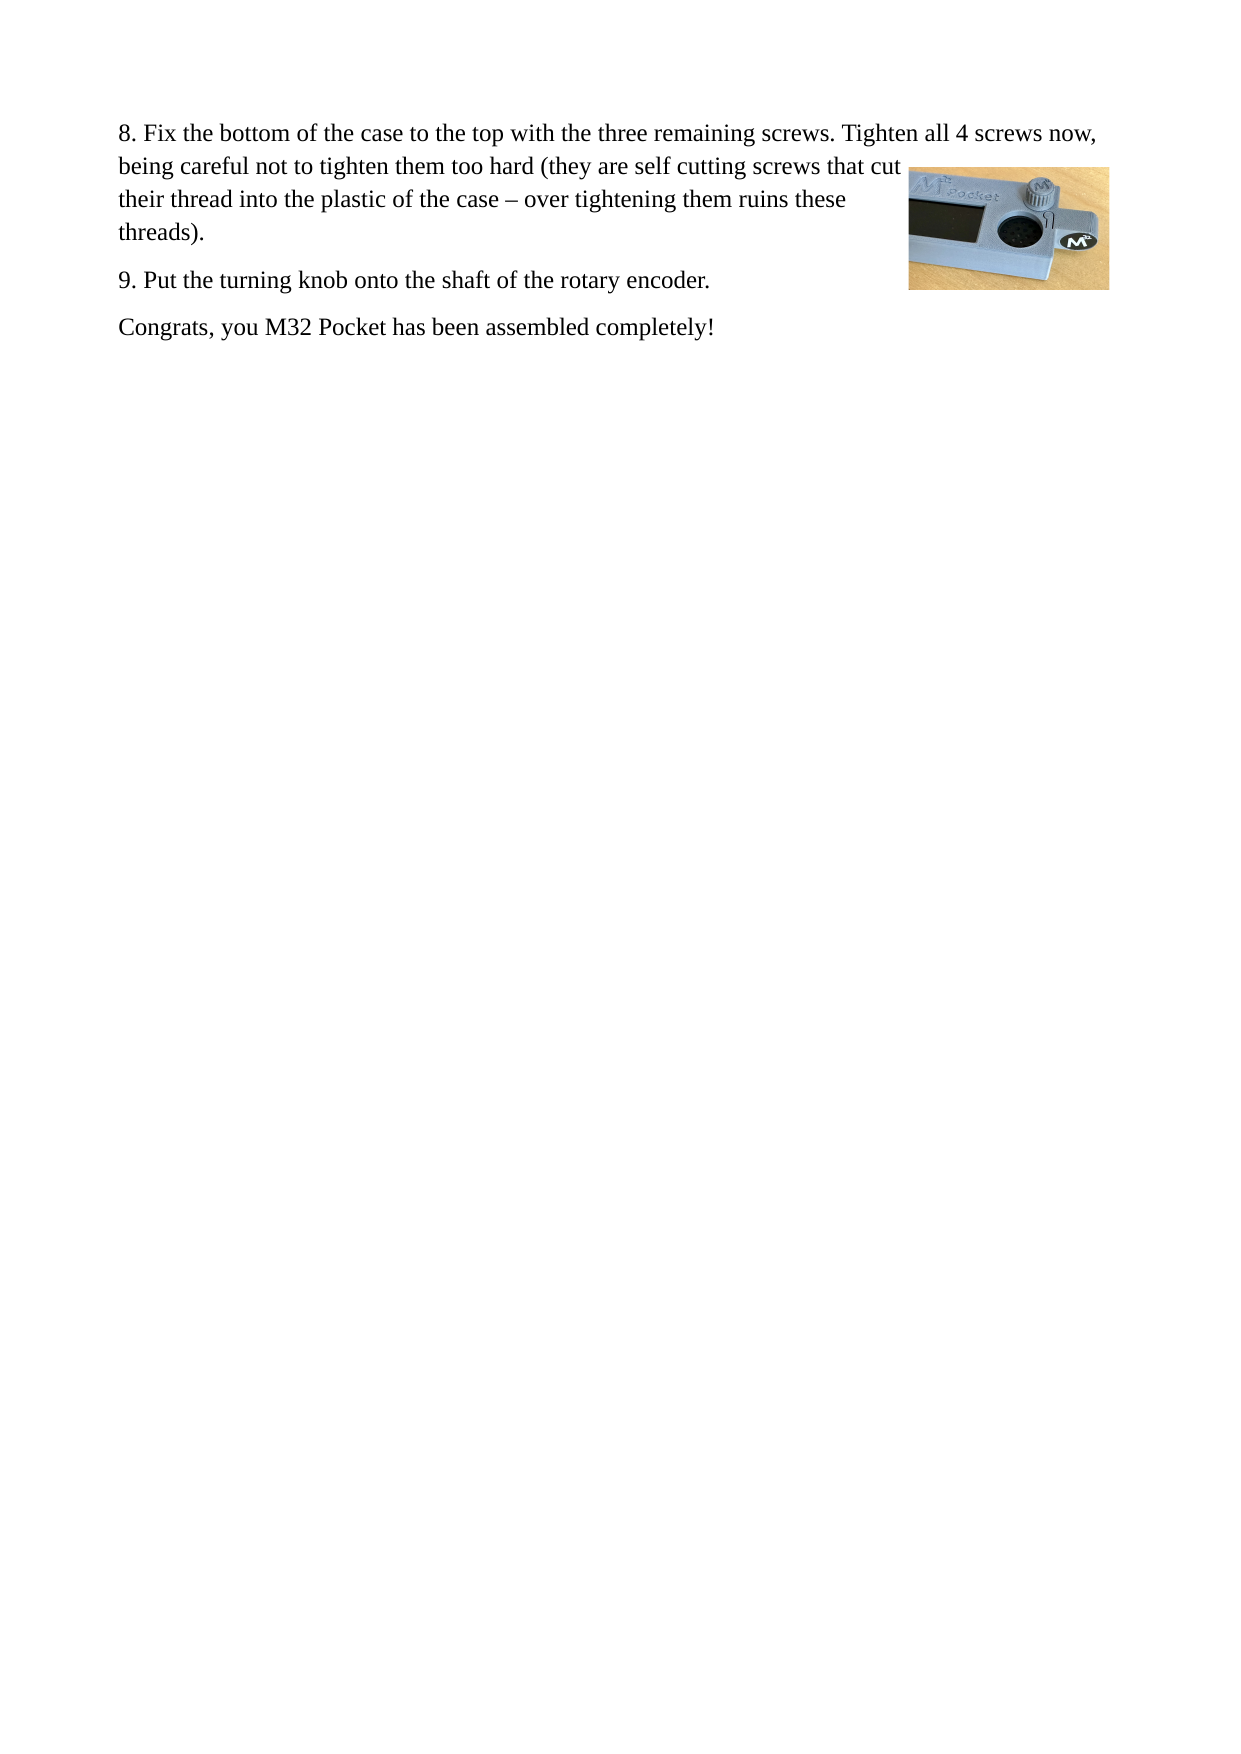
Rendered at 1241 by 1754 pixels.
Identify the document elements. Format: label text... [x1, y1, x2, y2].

text 8. Fix the bottom of the case to the top with the three remaining screws. Tighten all 4 screws now, being careful not to tighten them too hard (they are self cutting screws that cut their thread into the plastic of the case – over tightening them ruins these threads). [118, 118, 1122, 246]
text 9. Put the turning knob onto the shaft of the rotary encoder. [118, 265, 1122, 293]
picture [908, 167, 1110, 290]
text Congrats, you M32 Pocket has been assembled completely! [118, 312, 1122, 341]
